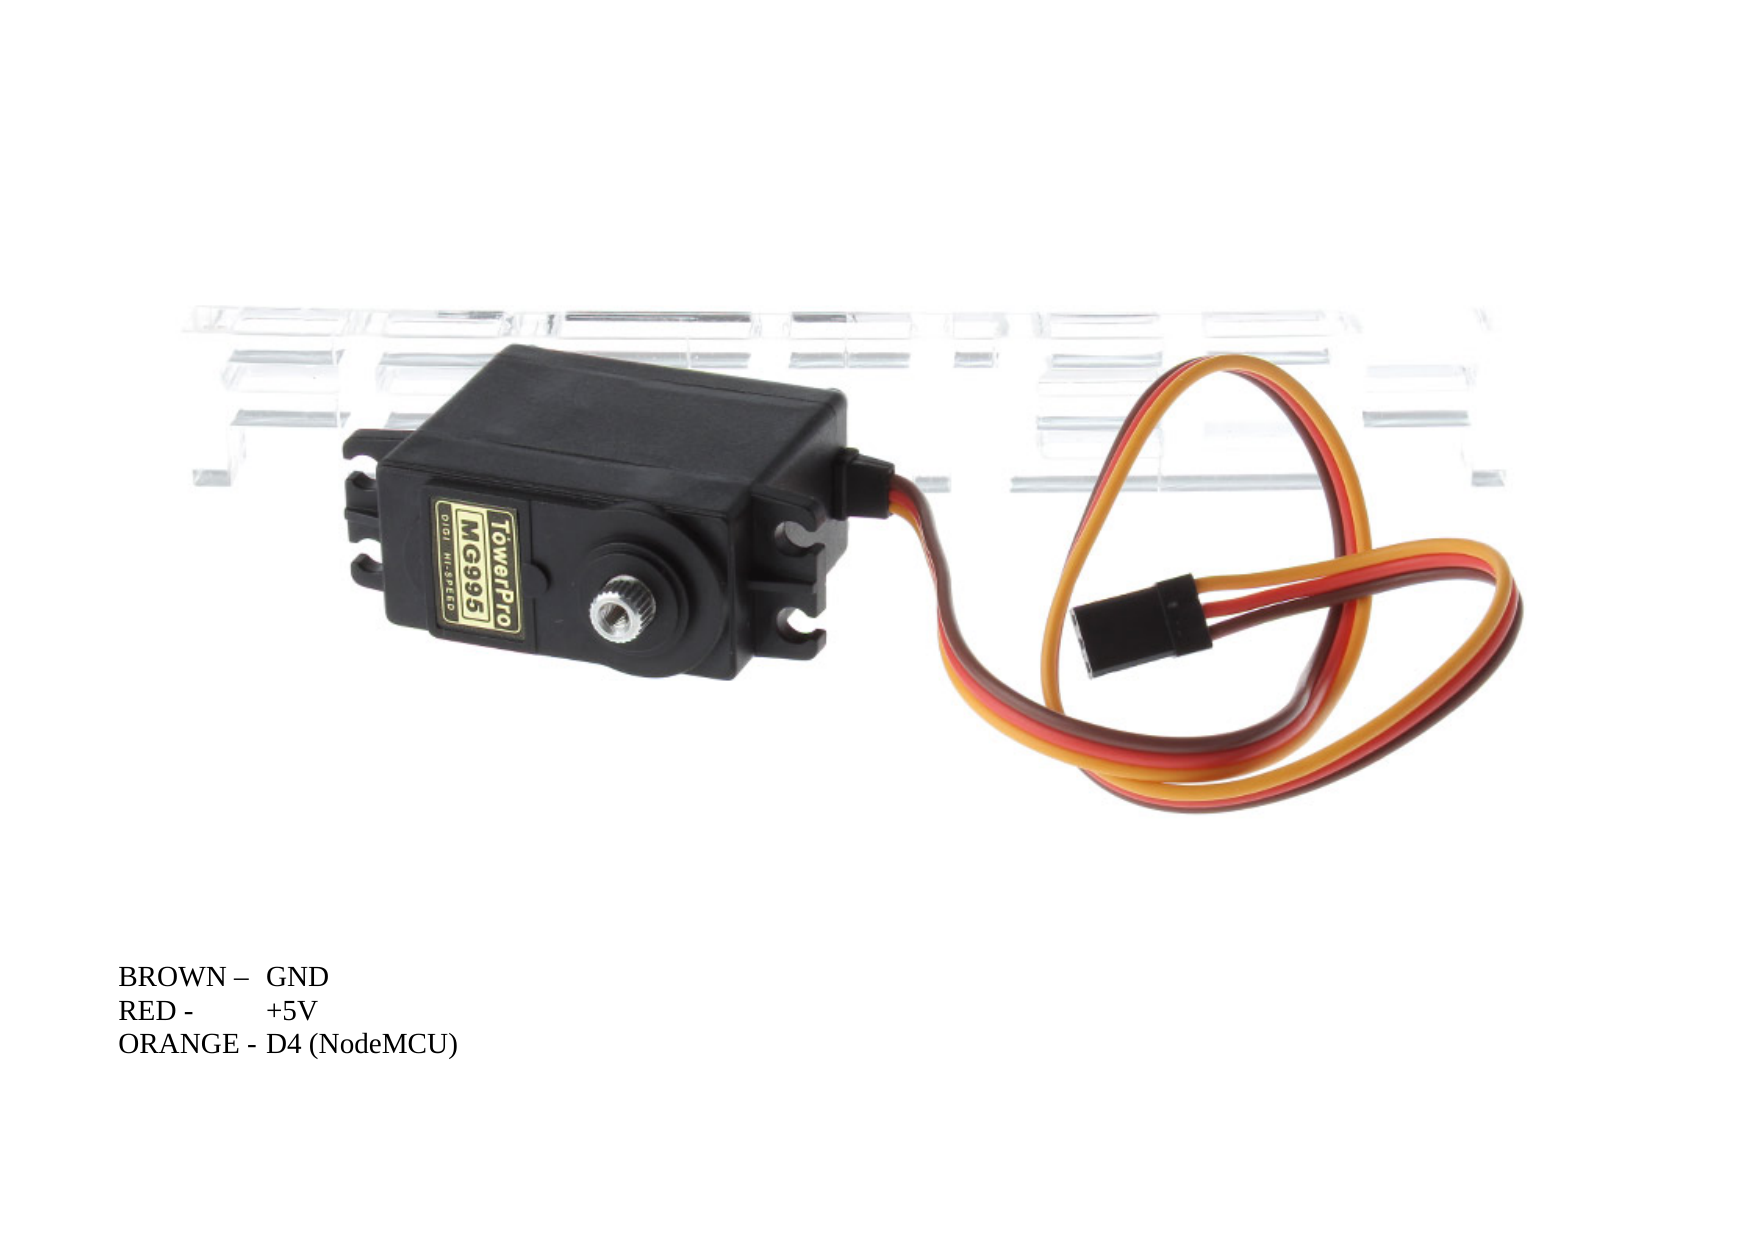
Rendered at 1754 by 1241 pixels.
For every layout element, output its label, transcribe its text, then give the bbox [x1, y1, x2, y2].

text ORANGE - D4 (NodeMCU) [118, 1026, 1636, 1060]
text BROWN – GND [118, 959, 1636, 993]
picture [127, 118, 1627, 931]
text RED - +5V [118, 993, 1636, 1026]
